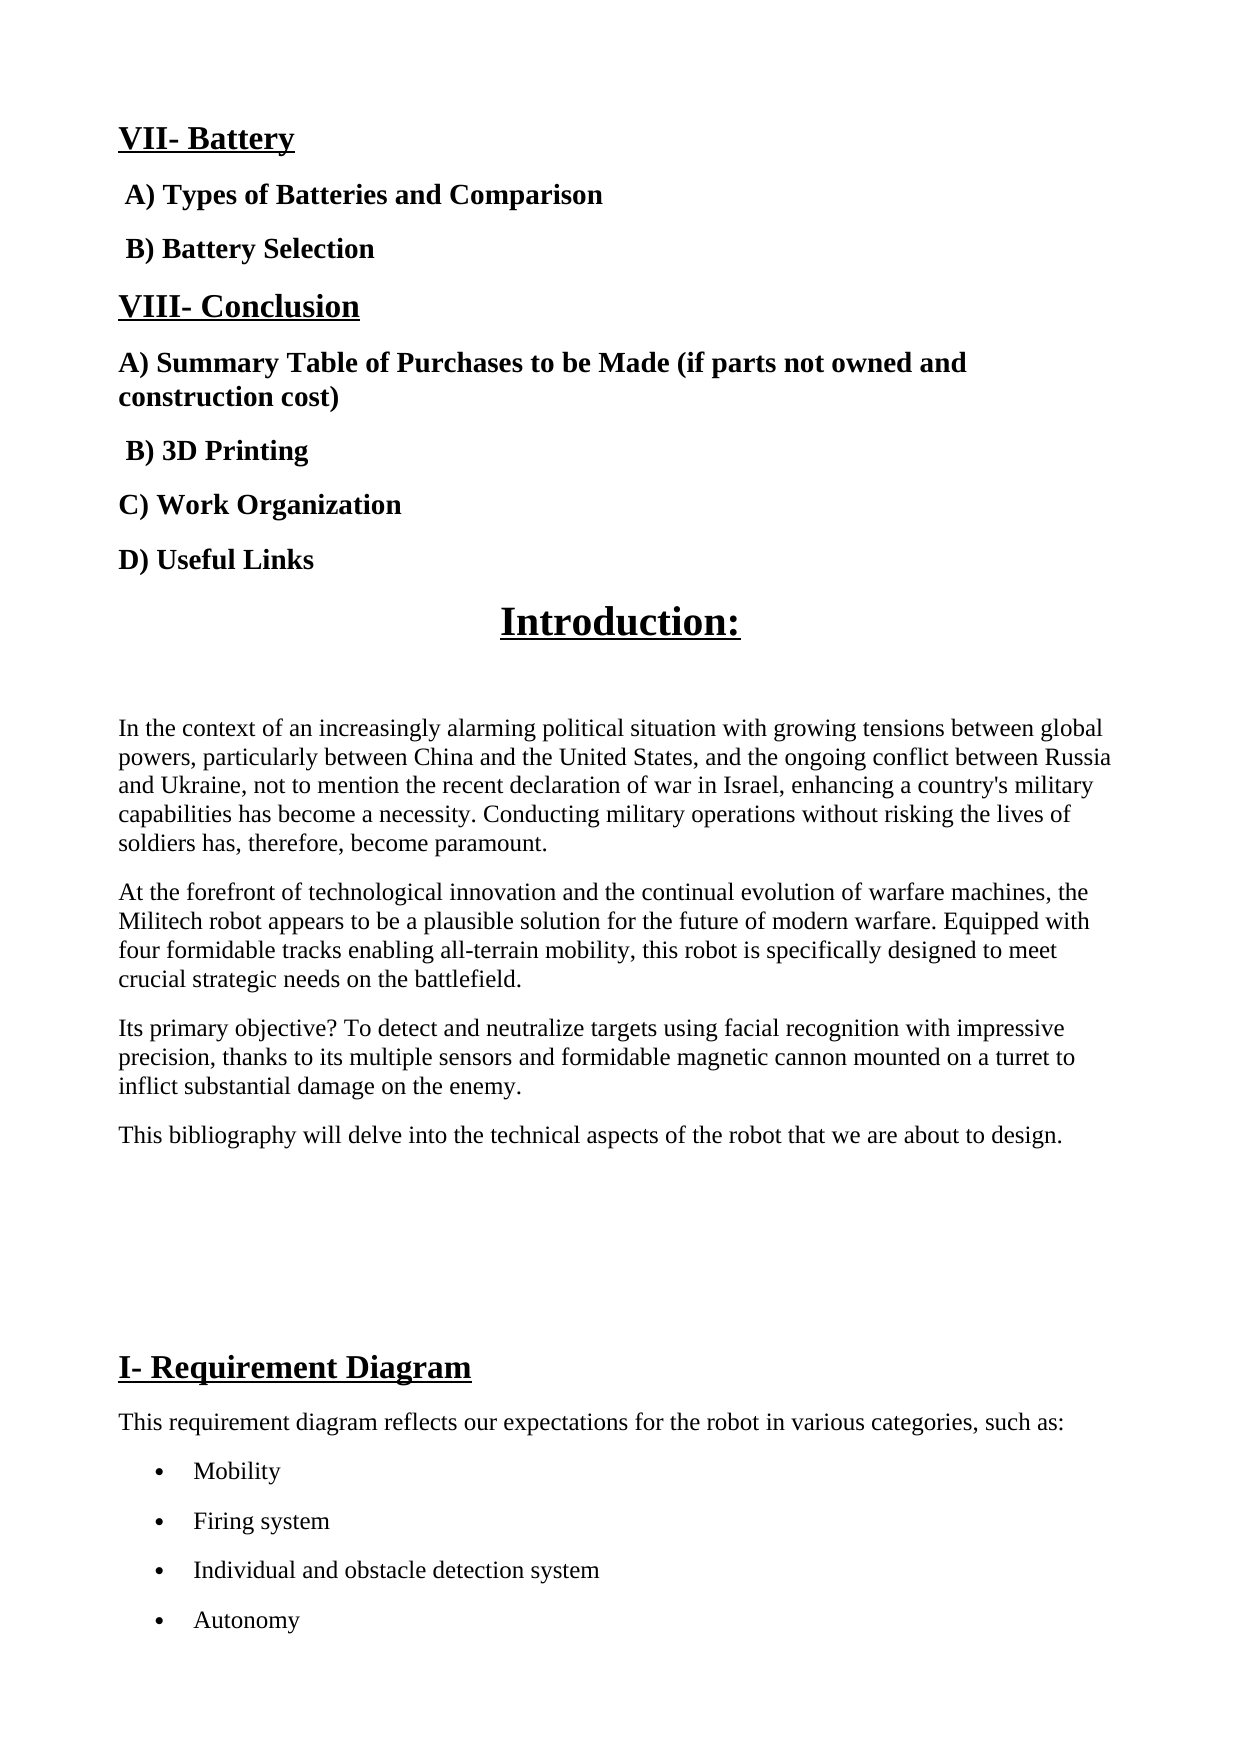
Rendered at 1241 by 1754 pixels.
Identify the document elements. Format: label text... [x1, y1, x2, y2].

text Introduction: [118, 596, 1122, 644]
text I- Requirement Diagram [118, 1347, 1122, 1386]
text A) Types of Batteries and Comparison [118, 177, 1122, 211]
text In the context of an increasingly alarming political situation with growing tensions between global powers, particularly between China and the United States, and the ongoing conflict between Russia and Ukraine, not to mention the recent declaration of war in Israel, enhancing a country's military capabilities has become a necessity. Conducting military operations without risking the lives of soldiers has, therefore, become paramount. [118, 713, 1122, 857]
text This requirement diagram reflects our expectations for the robot in various categories, such as: [118, 1407, 1122, 1435]
text VIII- Conclusion [118, 286, 1122, 324]
text Its primary objective? To detect and neutralize targets using facial recognition with impressive precision, thanks to its multiple sensors and formidable magnetic cannon mounted on a turret to inflict substantial damage on the enemy. [118, 1013, 1122, 1099]
text At the forefront of technological innovation and the continual evolution of warfare machines, the Militech robot appears to be a plausible solution for the future of modern warfare. Equipped with four formidable tracks enabling all-terrain mobility, this robot is specifically designed to meet crucial strategic needs on the battlefield. [118, 877, 1122, 992]
list Autonomy [156, 1605, 1122, 1634]
text VII- Battery [118, 118, 1122, 156]
text B) Battery Selection [118, 232, 1122, 265]
text B) 3D Printing [118, 433, 1122, 467]
text C) Work Organization [118, 487, 1122, 521]
list Firing system [156, 1506, 1122, 1534]
list Mobility [156, 1456, 1122, 1485]
text This bibliography will delve into the technical aspects of the robot that we are about to design. [118, 1120, 1122, 1149]
text D) Useful Links [118, 542, 1122, 575]
text A) Summary Table of Purchases to be Made (if parts not owned and construction cost) [118, 345, 1122, 412]
list Individual and obstacle detection system [156, 1555, 1122, 1584]
